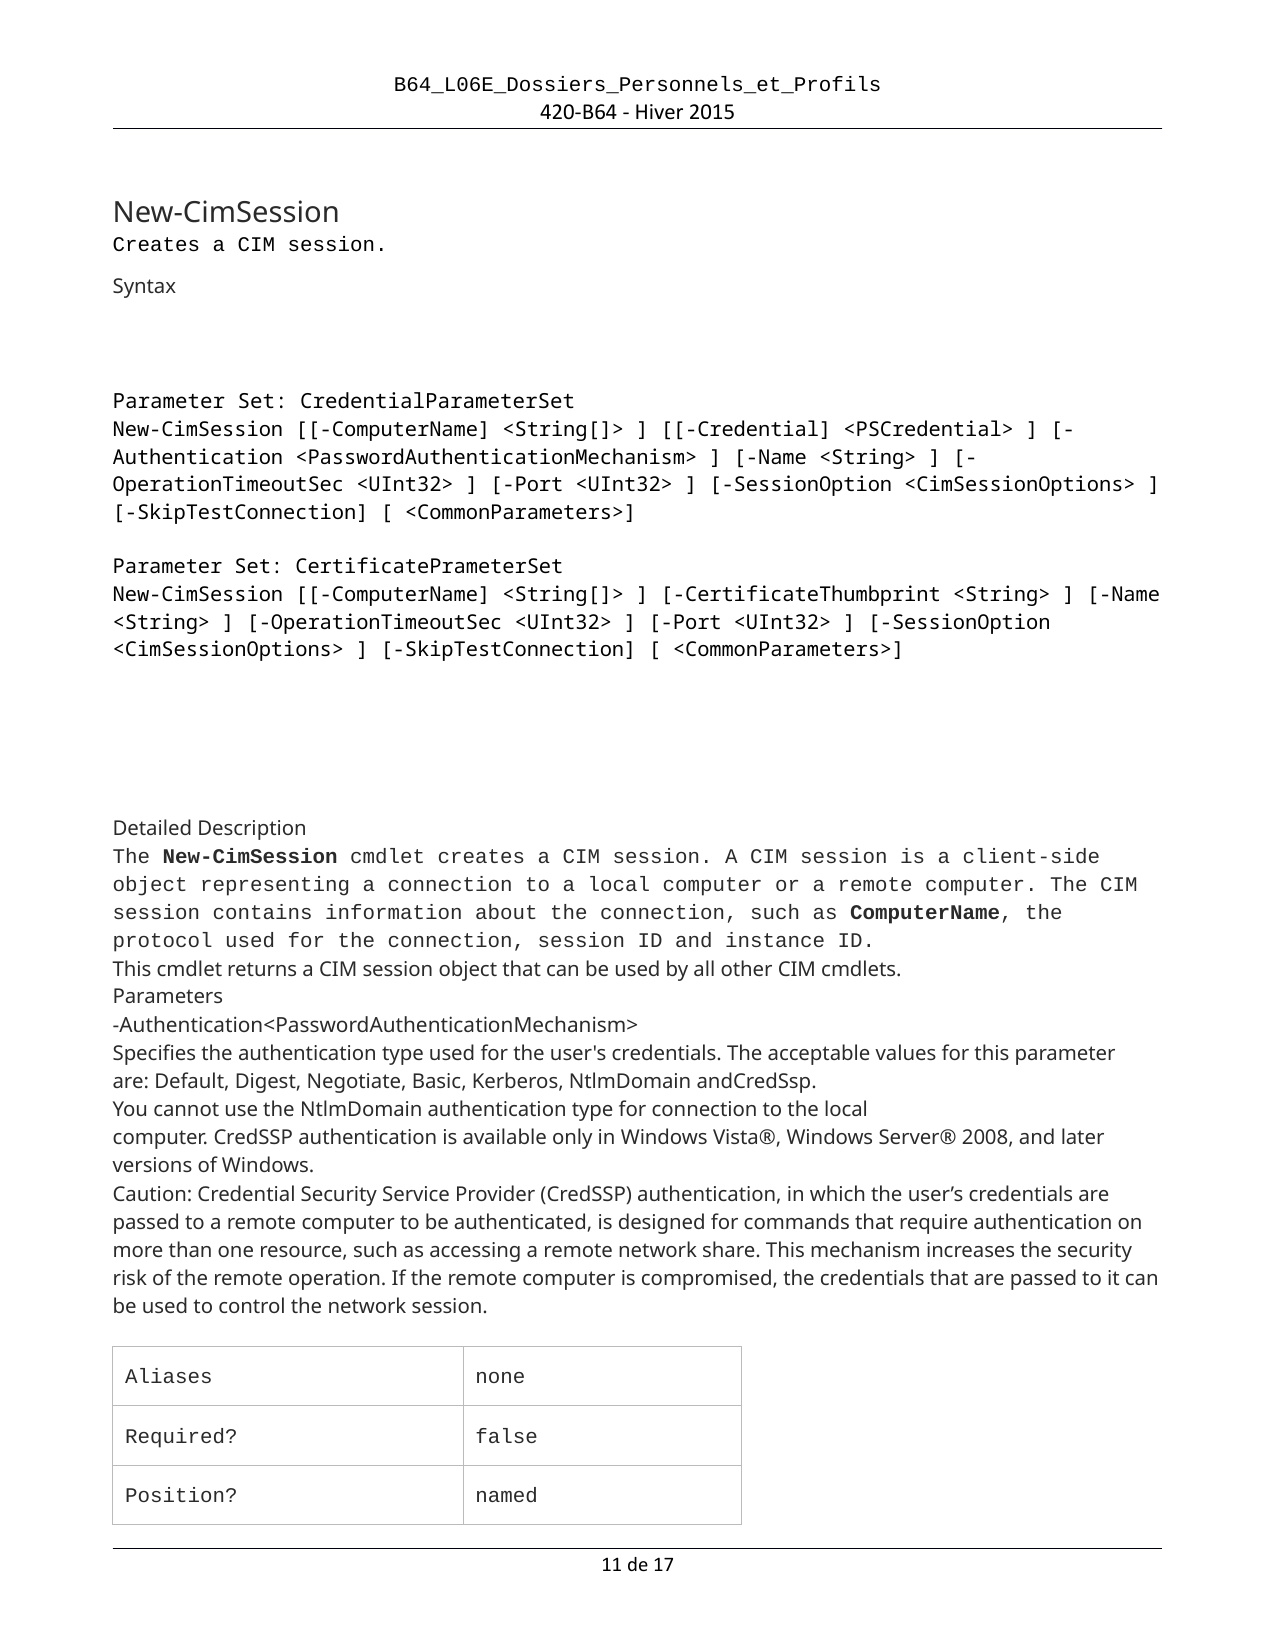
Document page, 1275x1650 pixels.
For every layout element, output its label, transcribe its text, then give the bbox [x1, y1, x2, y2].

subtitle -Authentication<PasswordAuthenticationMechanism> [112, 1010, 1162, 1038]
table_cell false [464, 1406, 741, 1465]
table_header none [464, 1347, 741, 1405]
table_header Aliases [113, 1347, 463, 1405]
table_cell named [464, 1466, 741, 1524]
text New-CimSession [[-ComputerName] <String[]> ] [[-Credential] <PSCredential> ] [-Authentication <PasswordAuthenticationMechanism> ] [-Name <String> ] [-OperationTimeoutSec <UInt32> ] [-Port <UInt32> ] [-SessionOption <CimSessionOptions> ] [-SkipTestConnection] [ <CommonParameters>] [112, 414, 1162, 525]
text You cannot use the NtlmDomain authentication type for connection to the local computer. CredSSP authentication is available only in Windows Vista®, Windows Server® 2008, and later versions of Windows. [112, 1094, 1162, 1179]
subtitle Syntax [112, 272, 1162, 300]
text New-CimSession [[-ComputerName] <String[]> ] [-CertificateThumbprint <String> ] [-Name <String> ] [-OperationTimeoutSec <UInt32> ] [-Port <UInt32> ] [-SessionOption <CimSessionOptions> ] [-SkipTestConnection] [ <CommonParameters>] [112, 580, 1162, 663]
text This cmdlet returns a CIM session object that can be used by all other CIM cmdlets. [112, 954, 1162, 982]
table_cell Position? [113, 1466, 463, 1524]
text Specifies the authentication type used for the user's credentials. The acceptable values for this parameter are: Default, Digest, Negotiate, Basic, Kerberos, NtlmDomain andCredSsp. [112, 1038, 1162, 1094]
text Creates a CIM session. [112, 231, 1162, 257]
text Parameter Set: CertificatePrameterSet [112, 552, 1162, 580]
text Parameter Set: CredentialParameterSet [112, 386, 1162, 414]
text The New-CimSession cmdlet creates a CIM session. A CIM session is a client-side object representing a connection to a local computer or a remote computer. The CIM session contains information about the connection, such as ComputerName, the protocol used for the connection, session ID and instance ID. [112, 841, 1162, 954]
subtitle Detailed Description [112, 814, 1162, 841]
subtitle Parameters [112, 982, 1162, 1010]
text Caution: Credential Security Service Provider (CredSSP) authentication, in which the user’s credentials are passed to a remote computer to be authenticated, is designed for commands that require authentication on more than one resource, such as accessing a remote network share. This mechanism increases the security risk of the remote operation. If the remote computer is compromised, the credentials that are passed to it can be used to control the network session. [112, 1179, 1162, 1319]
table_cell Required? [113, 1406, 463, 1465]
subtitle New-CimSession [112, 191, 1162, 231]
